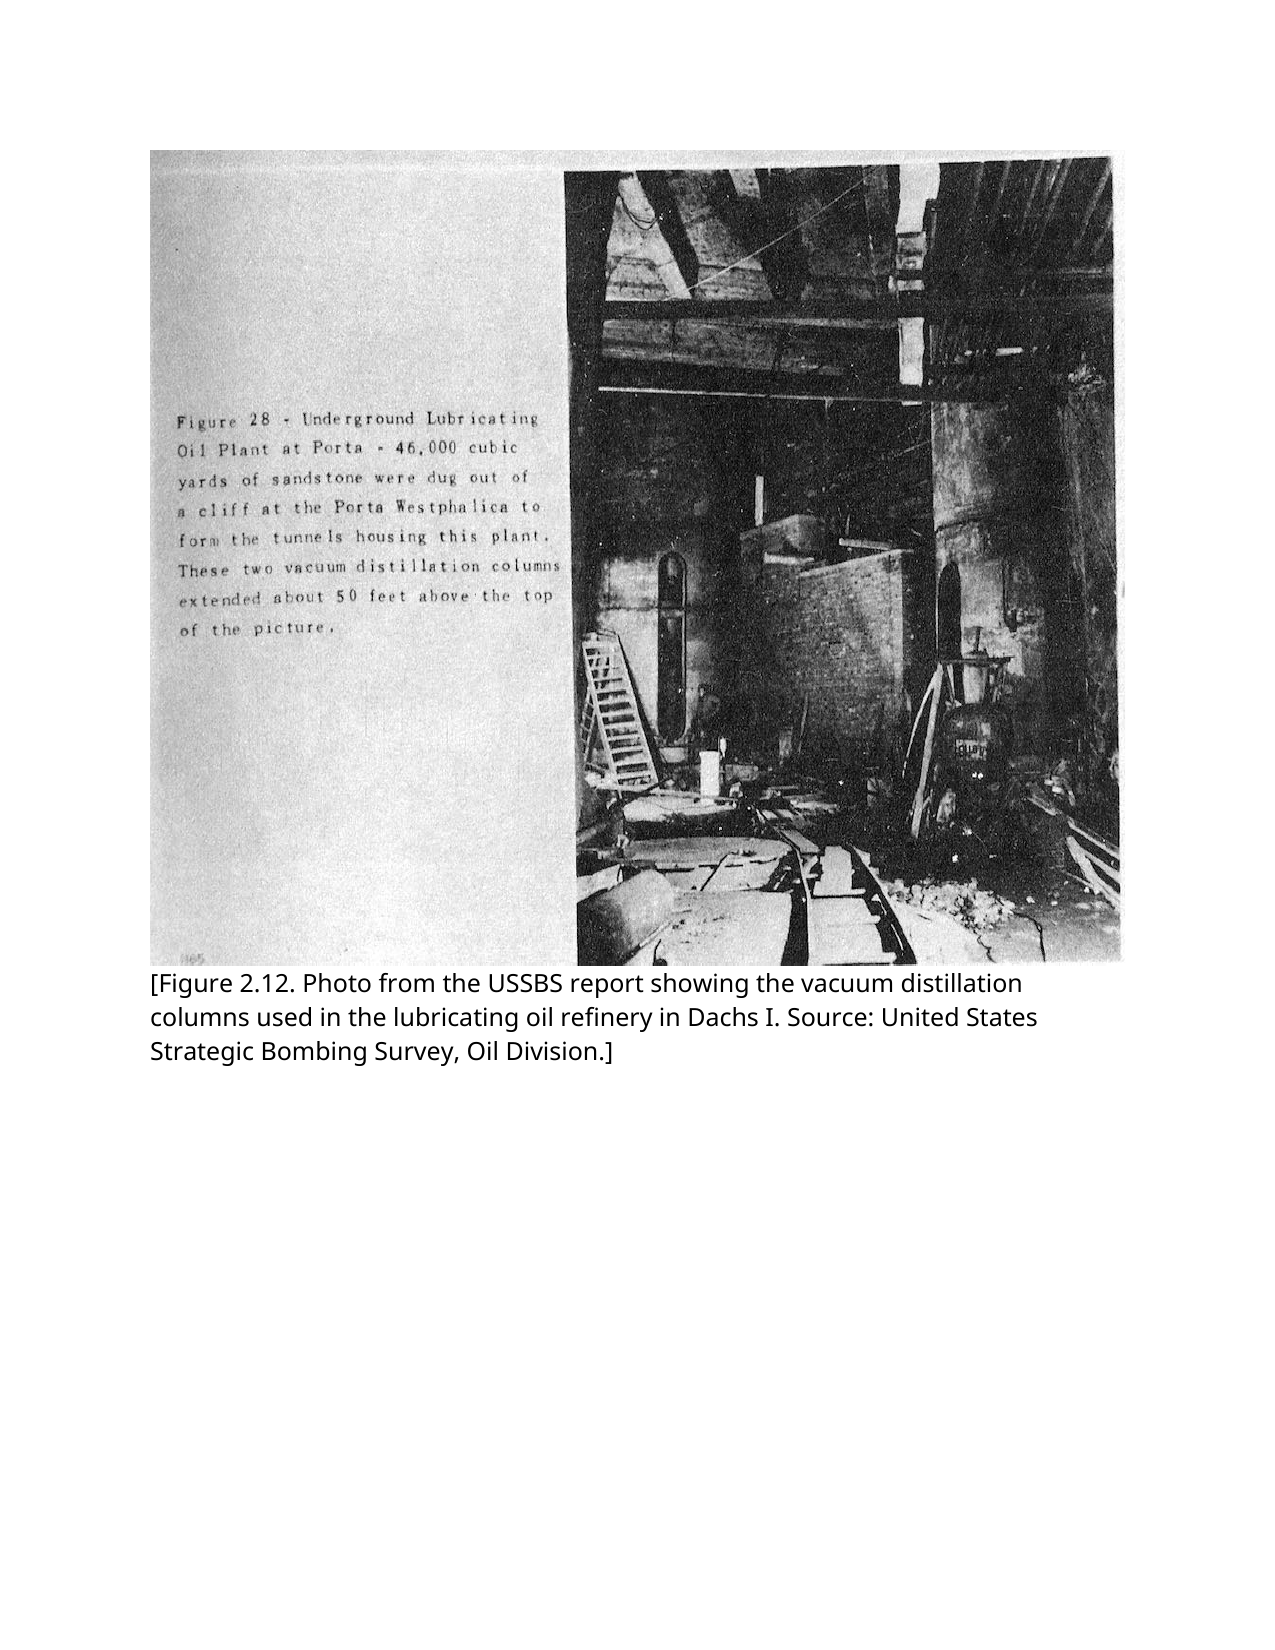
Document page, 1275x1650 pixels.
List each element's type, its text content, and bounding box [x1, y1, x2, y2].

text [Figure 2.12. Photo from the USSBS report showing the vacuum distillation columns used in the lubricating oil refinery in Dachs I. Source: United States Strategic Bombing Survey, Oil Division.] [150, 966, 1125, 1067]
picture [150, 150, 1125, 966]
